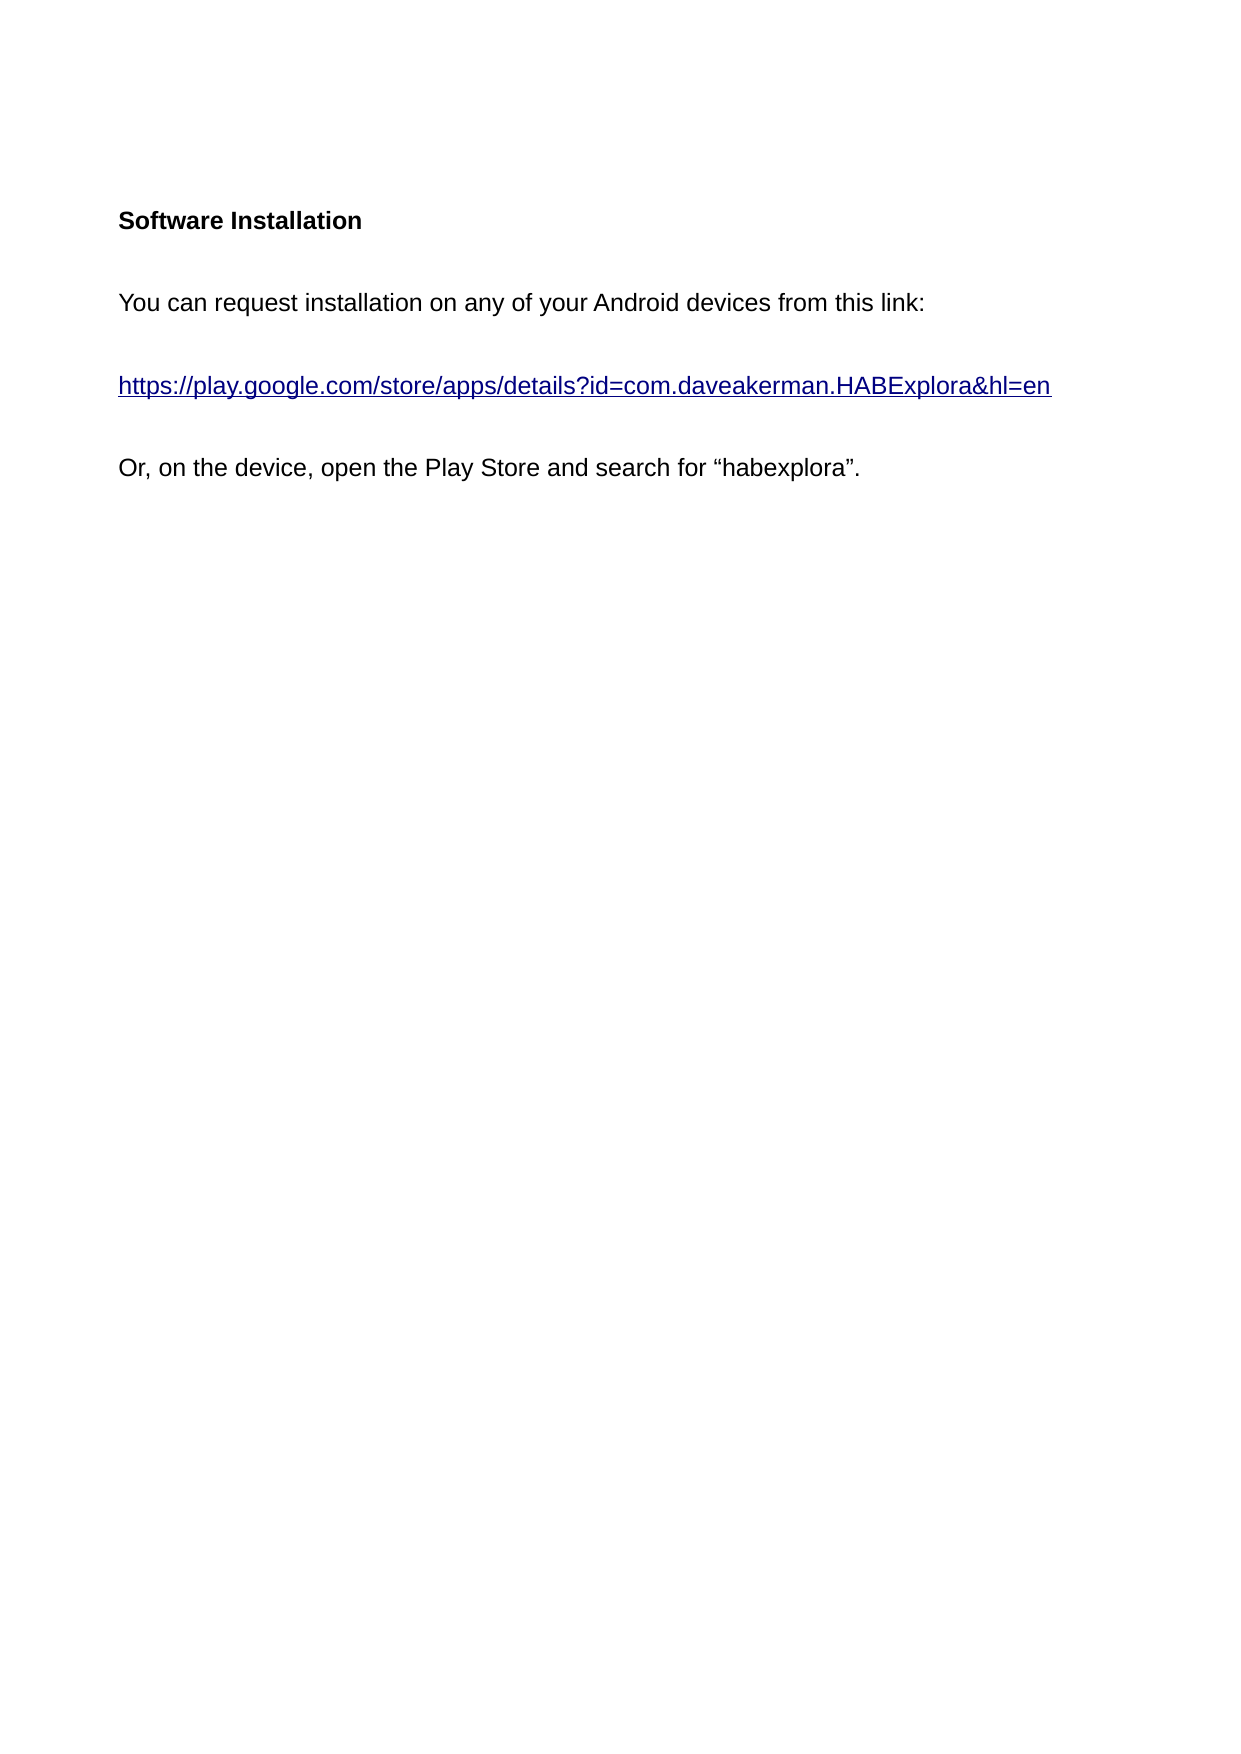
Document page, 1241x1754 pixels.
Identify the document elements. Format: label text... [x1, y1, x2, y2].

text Software Installation [118, 206, 1122, 235]
text You can request installation on any of your Android devices from this link: [118, 288, 1122, 317]
text Or, on the device, open the Play Store and search for “habexplora”. [118, 453, 1122, 482]
text https://play.google.com/store/apps/details?id=com.daveakerman.HABExplora&hl=en [118, 371, 1122, 400]
